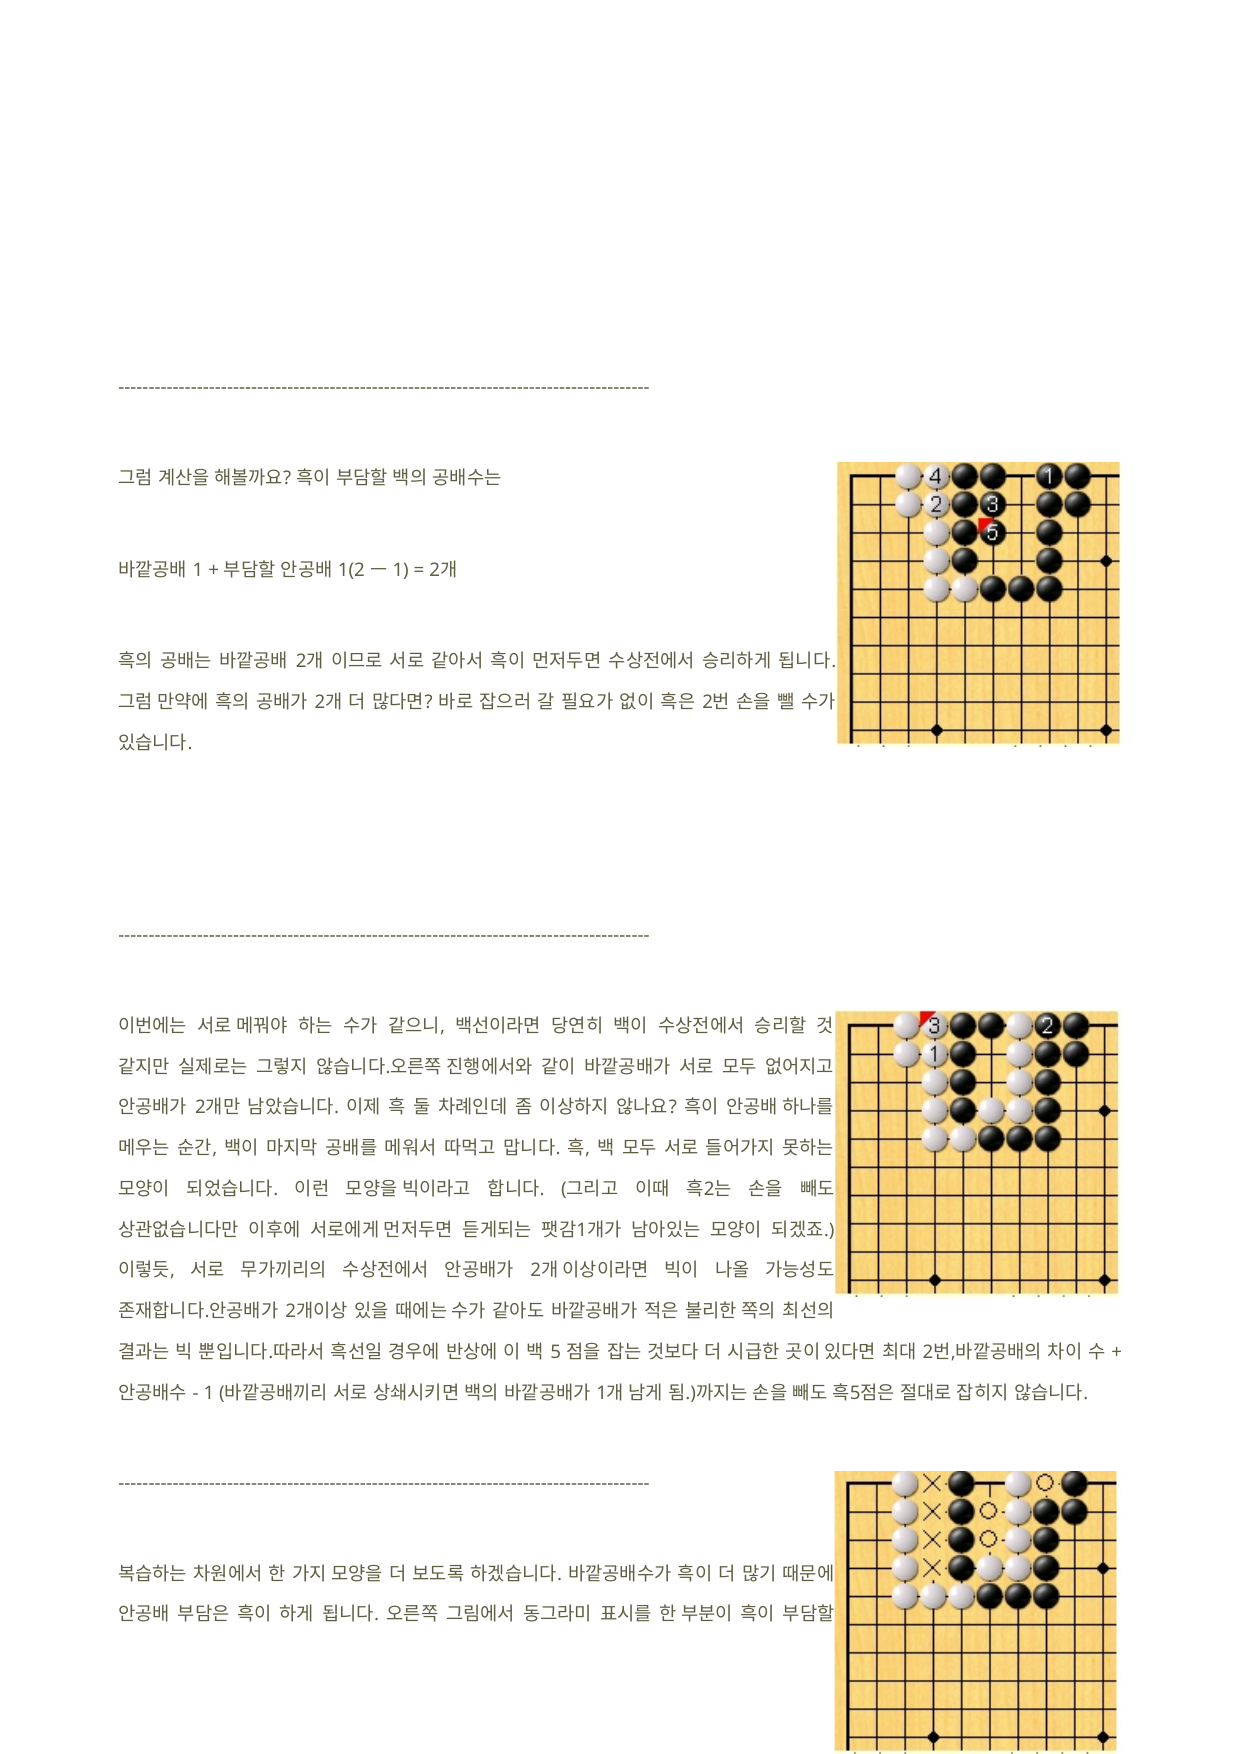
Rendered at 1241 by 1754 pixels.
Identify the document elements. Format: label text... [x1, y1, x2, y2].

picture [834, 1010, 1123, 1297]
picture [836, 462, 1123, 747]
text 그럼 계산을 해볼까요? 흑이 부담할 백의 공배수는 [118, 463, 836, 490]
picture [834, 1471, 1123, 1754]
text 복습하는 차원에서 한 가지 모양을 더 보도록 하겠습니다. 바깥공배수가 흑이 더 많기 때문에 안공배 부담은 흑이 하게 됩니다. 오른쪽 그림에서 동그라미 표시를 한 부분이 흑이 부담할 [118, 1558, 834, 1626]
text ---------------------------------------------------------------------------------------- [118, 1469, 1122, 1494]
text 바깥공배 1 + 부담할 안공배 1(2 ㅡ 1) = 2개 [118, 554, 836, 582]
text 흑의 공배는 바깥공배 2개 이므로 서로 같아서 흑이 먼저두면 수상전에서 승리하게 됩니다. 그럼 만약에 흑의 공배가 2개 더 많다면? 바로 잡으러 갈 필요가 없이 흑은 2번 손을 뺄 수가 있습니다. [118, 646, 1122, 755]
text ---------------------------------------------------------------------------------------- [118, 373, 1122, 399]
text 이번에는 서로 메꿔야 하는 수가 같으니, 백선이라면 당연히 백이 수상전에서 승리할 것 같지만 실제로는 그렇지 않습니다.오른쪽 진행에서와 같이 바깥공배가 서로 모두 없어지고 안공배가 2개만 남았습니다. 이제 흑 둘 차례인데 좀 이상하지 않나요? 흑이 안공배 하나를 메우는 순간, 백이 마지막 공배를 메워서 따먹고 맙니다. 흑, 백 모두 서로 들어가지 못하는 모양이 되었습니다. 이런 모양을 빅이라고 합니다. (그리고 이때 흑2는 손을 빼도 상관없습니다만 이후에 서로에게 먼저두면 듣게되는 팻감1개가 남아있는 모양이 되겠죠.)이렇듯, 서로 무가끼리의 수상전에서 안공배가 2개 이상이라면 빅이 나올 가능성도 존재합니다.안공배가 2개이상 있을 때에는 수가 같아도 바깥공배가 적은 불리한 쪽의 최선의 결과는 빅 뿐입니다.따라서 흑선일 경우에 반상에 이 백 5 점을 잡는 것보다 더 시급한 곳이 있다면 최대 2번,바깥공배의 차이 수 + 안공배수 - 1 (바깥공배끼리 서로 상쇄시키면 백의 바깥공배가 1개 남게 됨.)까지는 손을 빼도 흑5점은 절대로 잡히지 않습니다. [118, 1011, 1122, 1404]
text ---------------------------------------------------------------------------------------- [118, 921, 1122, 947]
